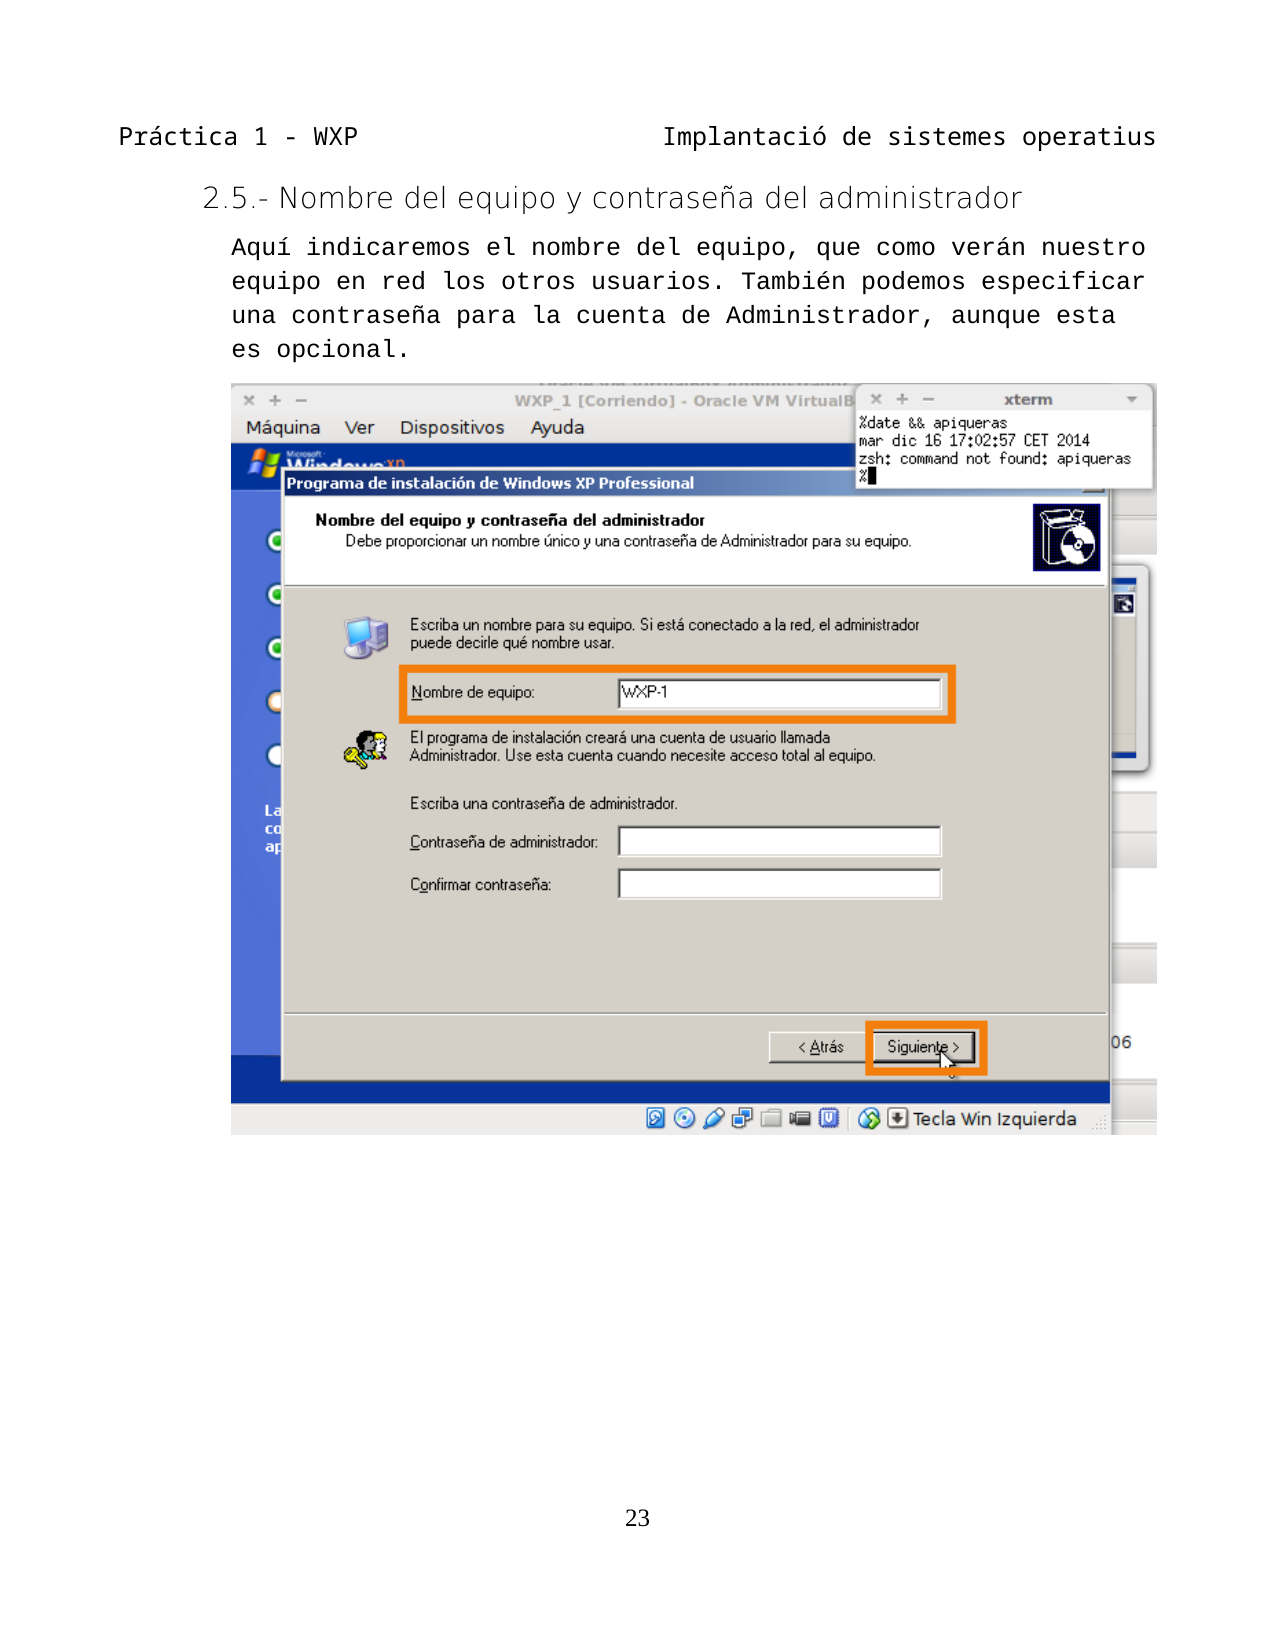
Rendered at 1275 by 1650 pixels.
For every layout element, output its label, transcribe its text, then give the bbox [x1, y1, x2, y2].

text Aquí indicaremos el nombre del equipo, que como verán nuestro equipo en red los otros usuarios. También podemos especificar una contraseña para la cuenta de Administrador, aunque esta es opcional. [231, 235, 1157, 365]
list Nombre del equipo y contraseña del administrador [193, 182, 1157, 216]
picture [231, 383, 1157, 1135]
